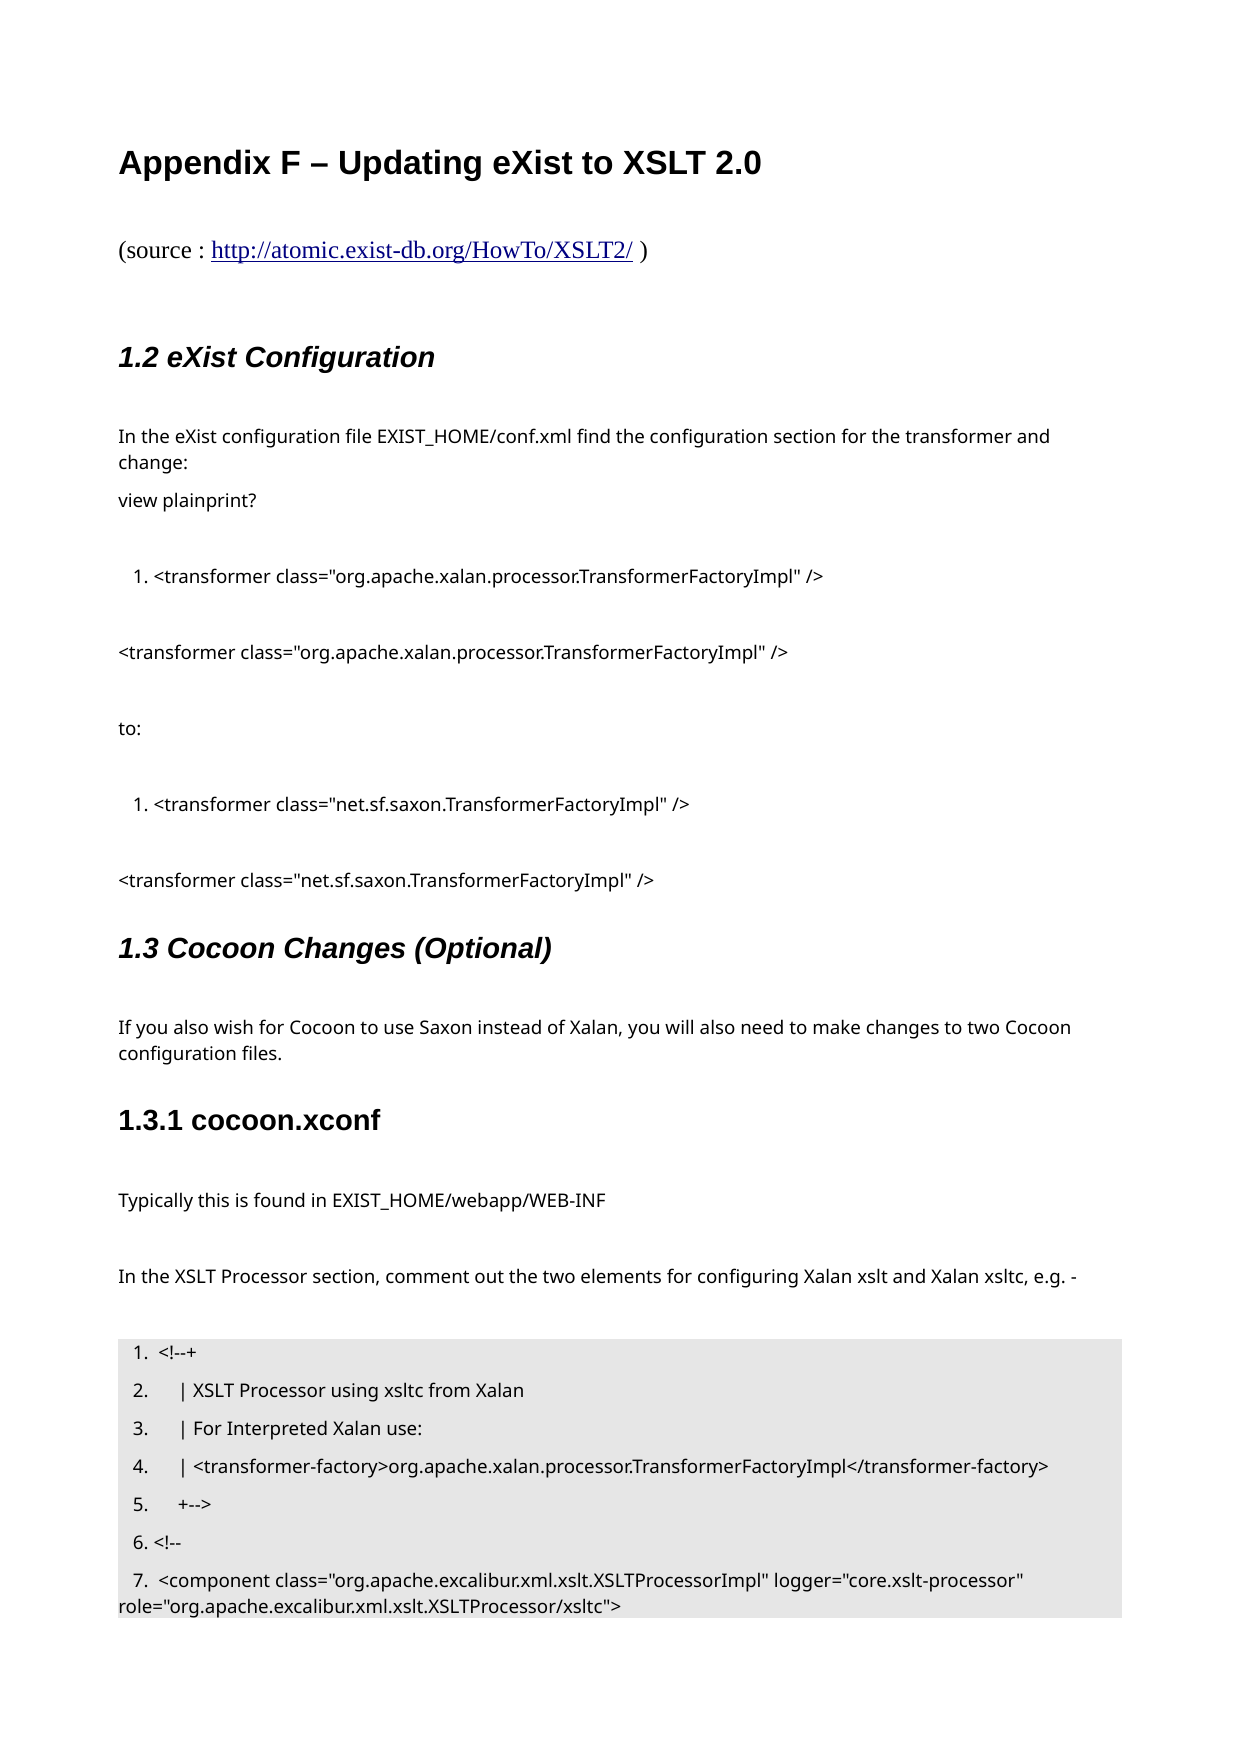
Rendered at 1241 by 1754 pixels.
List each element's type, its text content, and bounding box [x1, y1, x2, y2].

text If you also wish for Cocoon to use Saxon instead of Xalan, you will also need to make changes to two Cocoon configuration files. [118, 1015, 1122, 1066]
text <transformer class="org.apache.xalan.processor.TransformerFactoryImpl" /> [118, 639, 1122, 665]
text 1. <transformer class="org.apache.xalan.processor.TransformerFactoryImpl" /> [118, 563, 1122, 589]
subtitle 1.3.1 cocoon.xconf [118, 1103, 1122, 1137]
subtitle 1.3 Cocoon Changes (Optional) [118, 931, 1122, 964]
text 6. <!-- [118, 1529, 1122, 1555]
text 4. | <transformer-factory>org.apache.xalan.processor.TransformerFactoryImpl</transformer-factory> [118, 1453, 1122, 1479]
text 2. | XSLT Processor using xsltc from Xalan [118, 1377, 1122, 1403]
text <transformer class="net.sf.saxon.TransformerFactoryImpl" /> [118, 868, 1122, 893]
text 3. | For Interpreted Xalan use: [118, 1415, 1122, 1441]
text In the eXist configuration file EXIST_HOME/conf.xml find the configuration section for the transformer and change: [118, 424, 1122, 475]
text view plainprint? [118, 487, 1122, 513]
text 1. <!--+ [118, 1339, 1122, 1365]
text 1. <transformer class="net.sf.saxon.TransformerFactoryImpl" /> [118, 792, 1122, 817]
text to: [118, 716, 1122, 741]
subtitle 1.2 eXist Configuration [118, 340, 1122, 373]
subtitle Appendix F – Updating eXist to XSLT 2.0 [118, 143, 1122, 182]
text 7. <component class="org.apache.excalibur.xml.xslt.XSLTProcessorImpl" logger="core.xslt-processor" role="org.apache.excalibur.xml.xslt.XSLTProcessor/xsltc"> [118, 1567, 1122, 1618]
text Typically this is found in EXIST_HOME/webapp/WEB-INF [118, 1187, 1122, 1213]
text 5. +--> [118, 1491, 1122, 1517]
text (source : http://atomic.exist-db.org/HowTo/XSLT2/ ) [118, 236, 1122, 264]
text In the XSLT Processor section, comment out the two elements for configuring Xalan xslt and Xalan xsltc, e.g. - [118, 1263, 1122, 1289]
